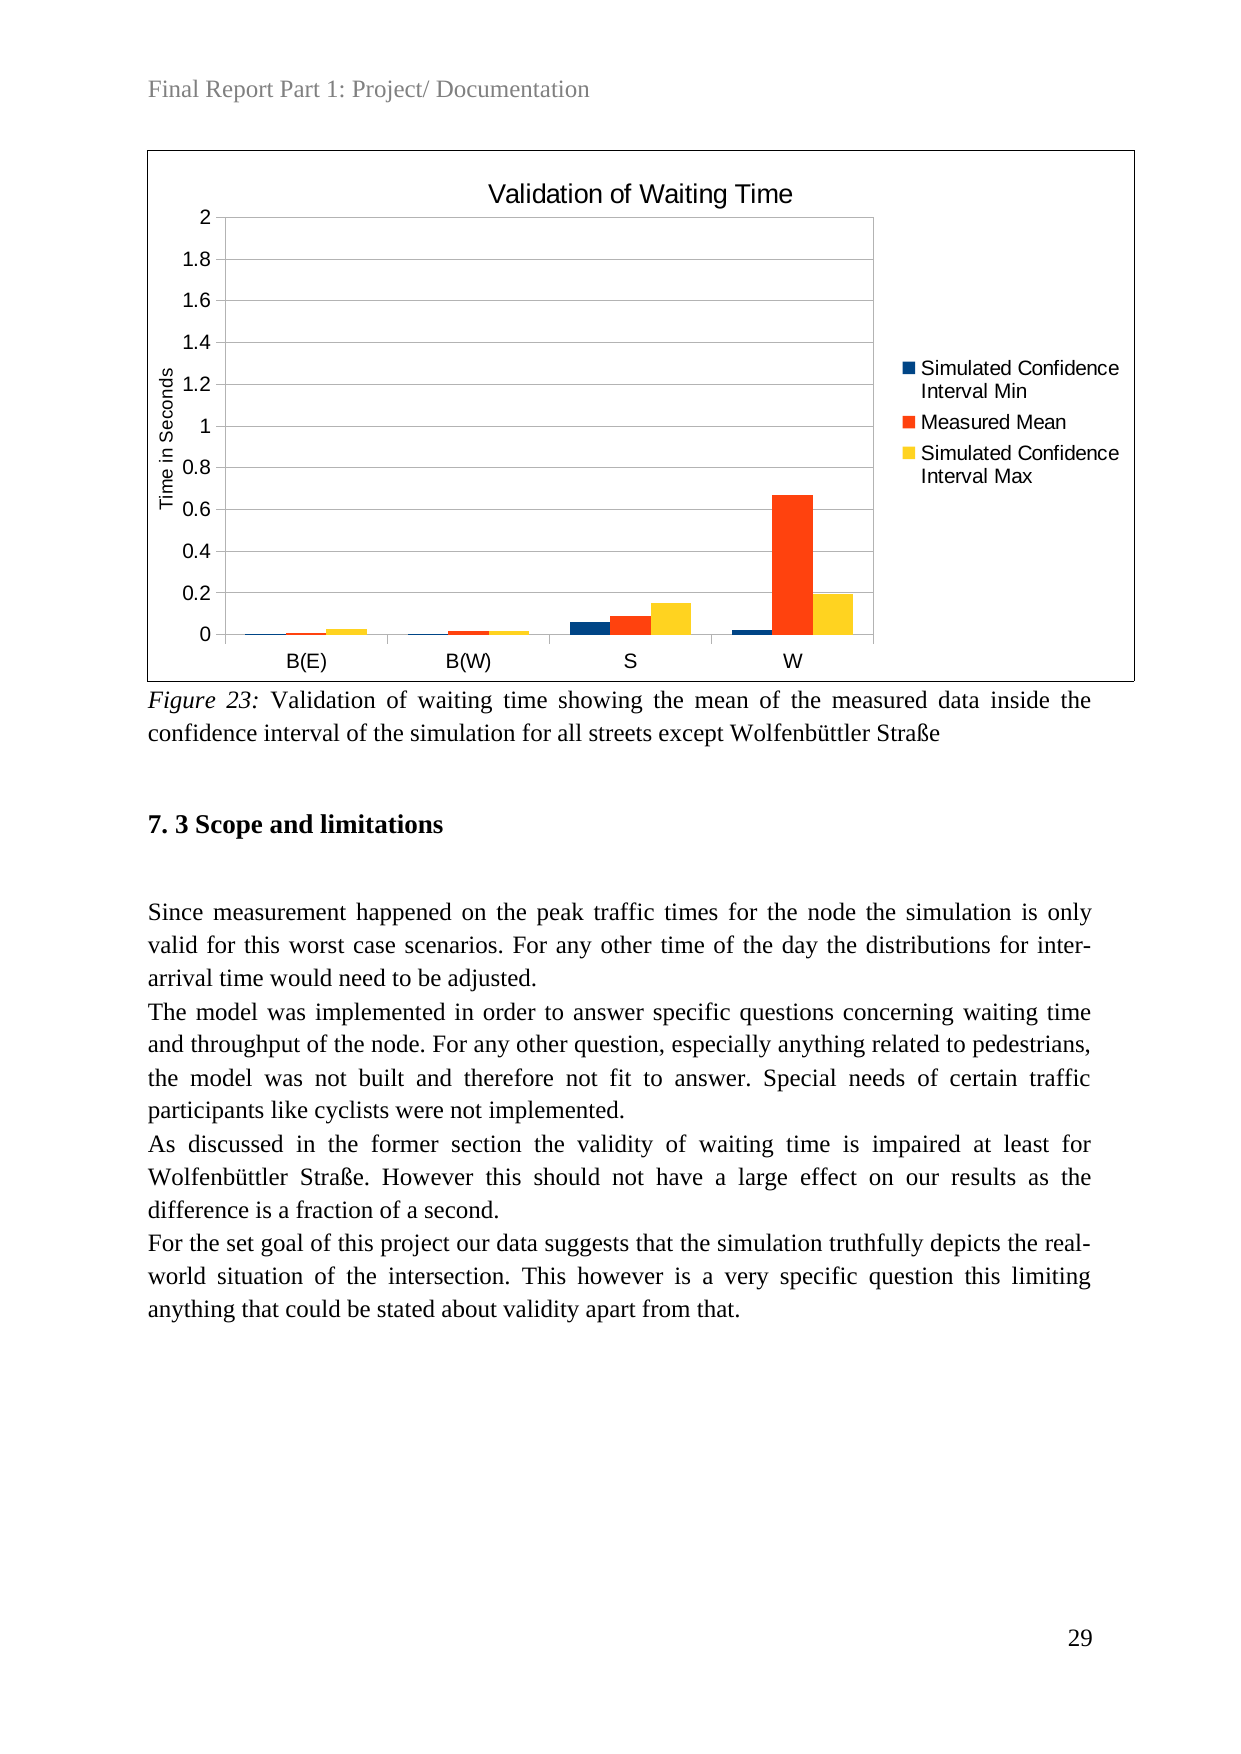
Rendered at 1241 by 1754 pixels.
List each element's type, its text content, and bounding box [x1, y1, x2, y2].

text The model was implemented in order to answer specific questions concerning waiting time and throughput of the node. For any other question, especially anything related to pedestrians, the model was not built and therefore not fit to answer. Special needs of certain traffic participants like cyclists were not implemented. [148, 997, 1093, 1124]
text As discussed in the former section the validity of waiting time is impaired at least for Wolfenbüttler Straße. However this should not have a large effect on our results as the difference is a fraction of a second. [148, 1129, 1093, 1223]
text Figure 23: Validation of waiting time showing the mean of the measured data inside the confidence interval of the simulation for all streets except Wolfenbüttler Straße [148, 151, 1134, 681]
text Figure 23: Validation of waiting time showing the mean of the measured data inside the confidence interval of the simulation for all streets except Wolfenbüttler Straße [148, 682, 1093, 747]
subtitle 7. 3 Scope and limitations [148, 808, 1093, 839]
text Since measurement happened on the peak traffic times for the node the simulation is only valid for this worst case scenarios. For any other time of the day the distributions for inter-arrival time would need to be adjusted. [148, 897, 1093, 992]
text For the set goal of this project our data suggests that the simulation truthfully depicts the real-world situation of the intersection. This however is a very specific question this limiting anything that could be stated about validity apart from that. [148, 1228, 1093, 1322]
